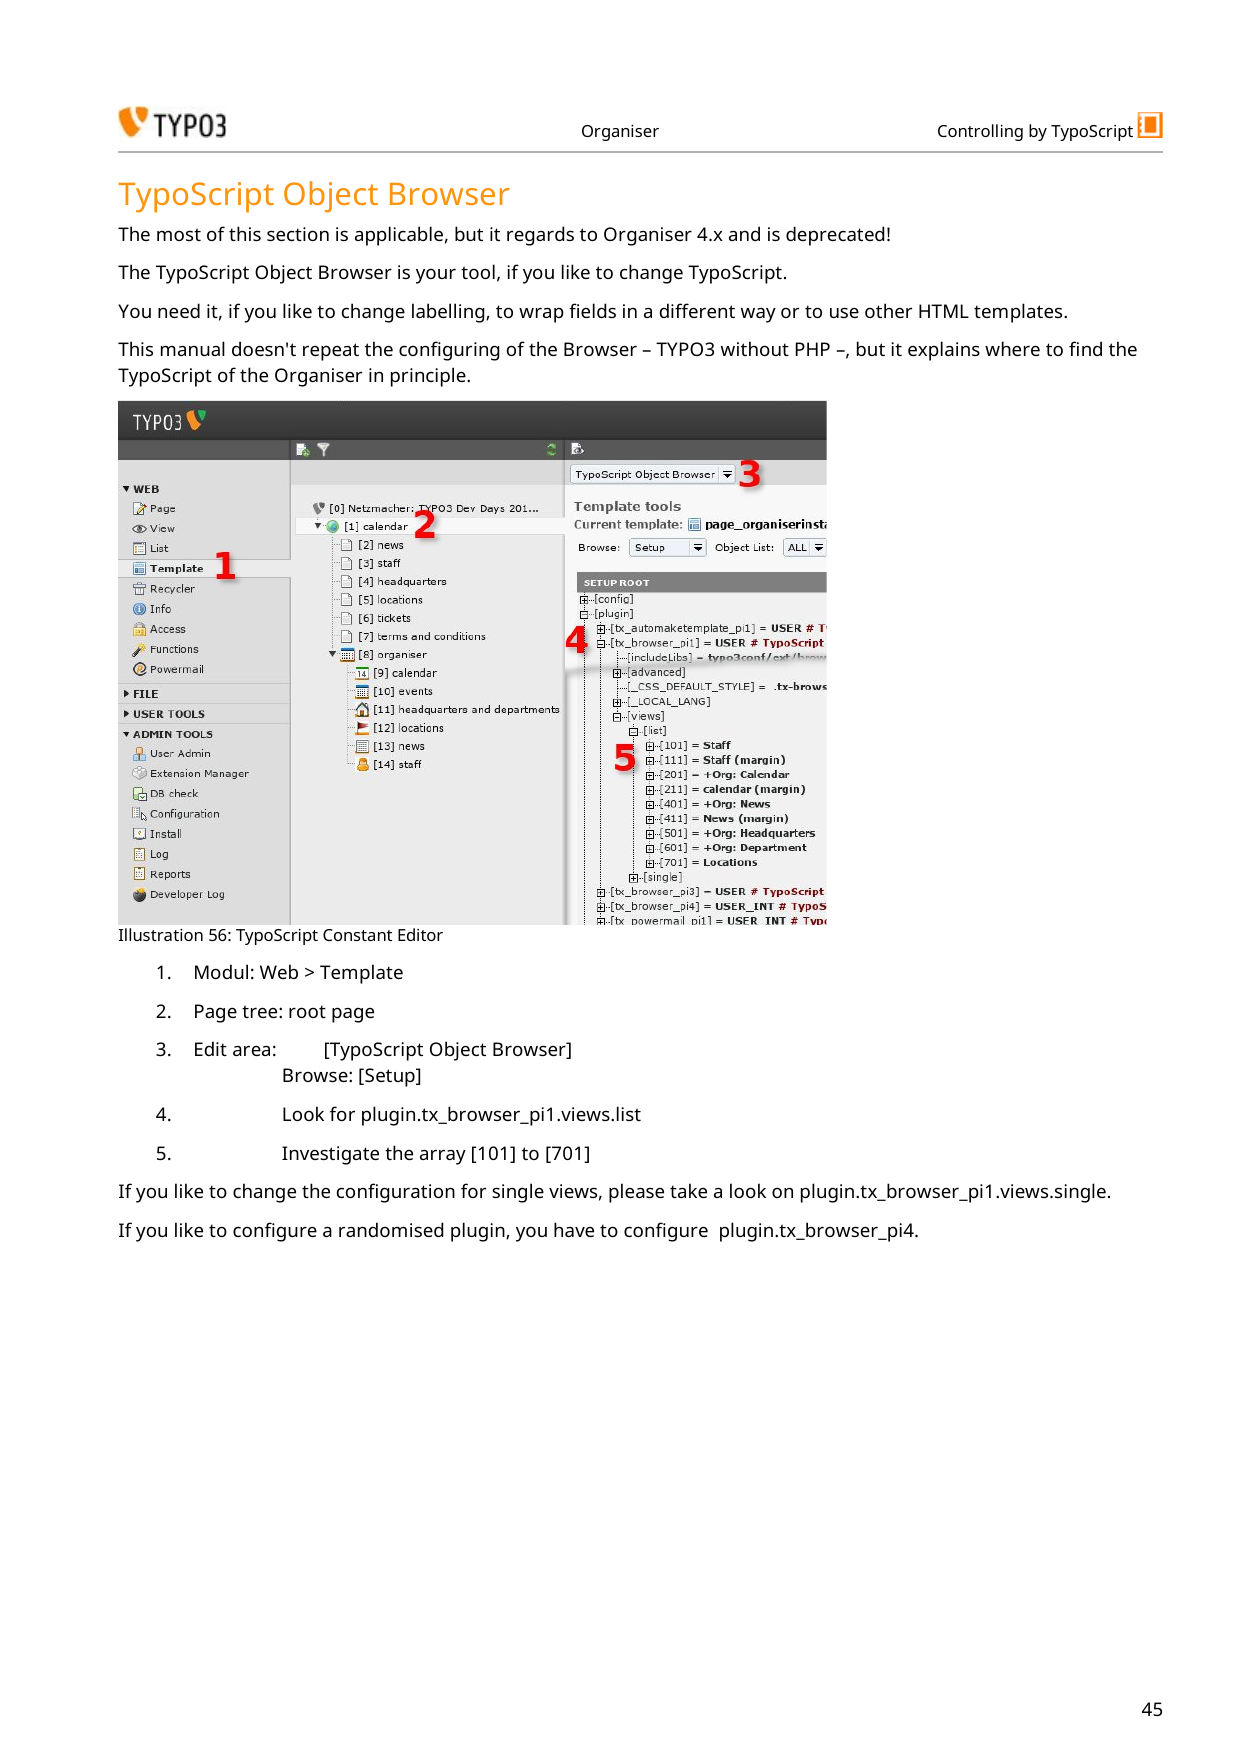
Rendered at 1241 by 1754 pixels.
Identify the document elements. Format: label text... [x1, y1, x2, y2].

list Investigate the array [101] to [701] [156, 1139, 1163, 1166]
subtitle TypoScript Object Browser [118, 172, 1163, 215]
list Page tree: root page [156, 998, 1163, 1024]
picture [1137, 112, 1163, 138]
text Illustration 56: TypoScript Constant Editor [118, 925, 827, 947]
text You need it, if you like to change labelling, to wrap fields in a different way or to use other HTML templates. [118, 298, 1163, 324]
text If you like to configure a randomised plugin, you have to configure plugin.tx_browser_pi4. [118, 1217, 1163, 1243]
picture [118, 106, 227, 138]
text This manual doesn't repeat the configuring of the Browser – TYPO3 without PHP –, but it explains where to find the TypoScript of the Organiser in principle. [118, 336, 1163, 388]
list Modul: Web > Template [156, 959, 1163, 985]
list Look for plugin.tx_browser_pi1.views.list [156, 1101, 1163, 1127]
text The most of this section is applicable, but it regards to Organiser 4.x and is deprecated! [118, 221, 1163, 247]
text The TypoScript Object Browser is your tool, if you like to change TypoScript. [118, 259, 1163, 285]
text If you like to change the configuration for single views, please take a look on plugin.tx_browser_pi1.views.single. [118, 1178, 1163, 1204]
list Edit area: [TypoScript Object Browser] Browse: [Setup] [156, 1036, 1163, 1088]
picture [118, 400, 827, 925]
